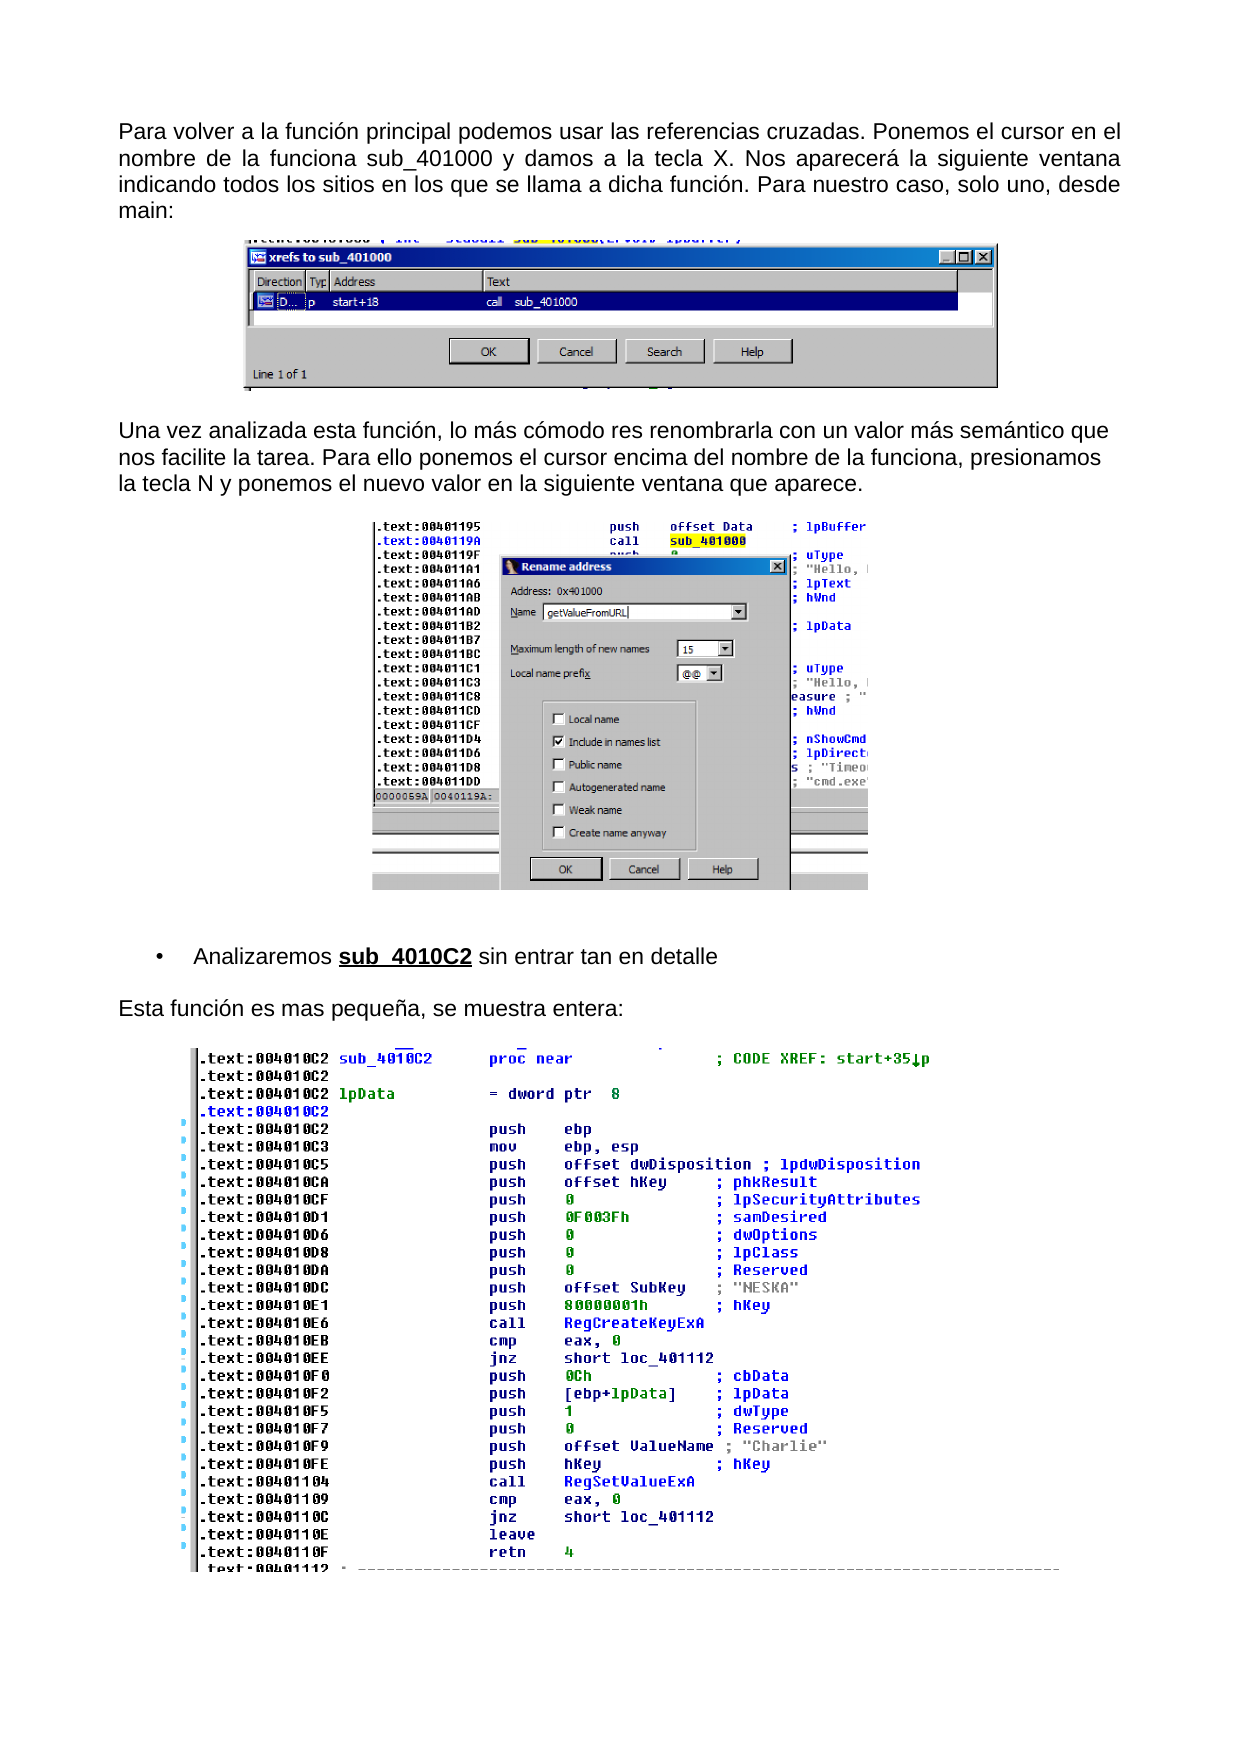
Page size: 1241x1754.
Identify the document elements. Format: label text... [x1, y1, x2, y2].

picture [372, 522, 868, 890]
text Una vez analizada esta función, lo más cómodo res renombrarla con un valor más semántico que nos facilite la tarea. Para ello ponemos el cursor encima del nombre de la funciona, presionamos la tecla N y ponemos el nuevo valor en la siguiente ventana que aparece. [118, 417, 1122, 496]
text Para volver a la función principal podemos usar las referencias cruzadas. Ponemos el cursor en el nombre de la funciona sub_401000 y damos a la tecla X. Nos aparecerá la siguiente ventana indicando todos los sitios en los que se llama a dicha función. Para nuestro caso, solo uno, desde main: [118, 118, 1122, 223]
picture [181, 1048, 1059, 1572]
list Analizaremos sub_4010C2 sin entrar tan en detalle [156, 943, 1122, 969]
text Esta función es mas pequeña, se muestra entera: [118, 995, 1122, 1022]
picture [241, 240, 999, 391]
